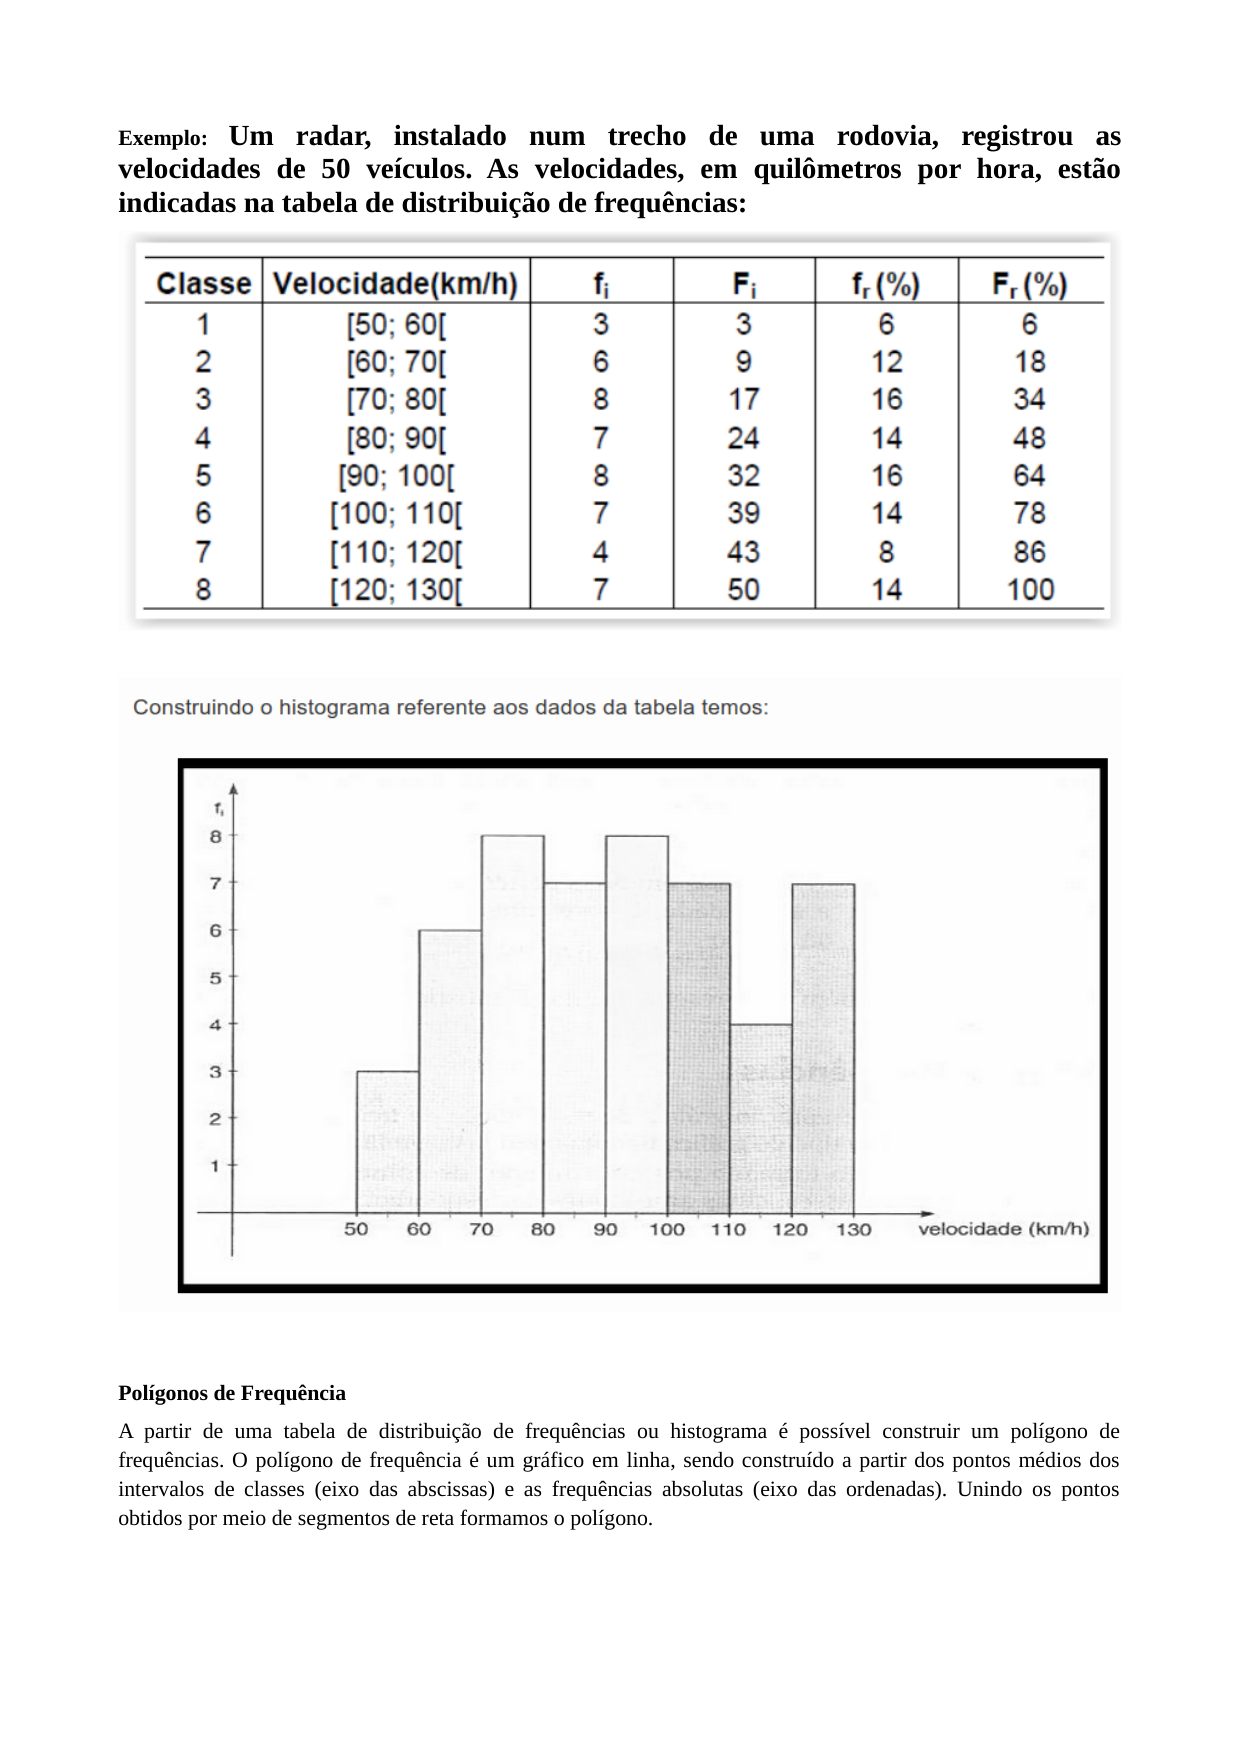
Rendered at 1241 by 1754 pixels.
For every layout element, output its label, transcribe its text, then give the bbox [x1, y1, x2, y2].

subtitle Exemplo: Um radar, instalado num trecho de uma rodovia, registrou as velocidades de 50 veículos. As velocidades, em quilômetros por hora, estão indicadas na tabela de distribuição de frequências: [118, 118, 1122, 219]
text A partir de uma tabela de distribuição de frequências ou histograma é possível construir um polígono de frequências. O polígono de frequência é um gráfico em linha, sendo construído a partir dos pontos médios dos intervalos de classes (eixo das abscissas) e as frequências absolutas (eixo das ordenadas). Unindo os pontos obtidos por meio de segmentos de reta formamos o polígono. [118, 1418, 1122, 1530]
picture [118, 677, 1123, 1312]
subtitle Polígonos de Frequência [118, 1380, 1122, 1405]
picture [118, 231, 1123, 631]
